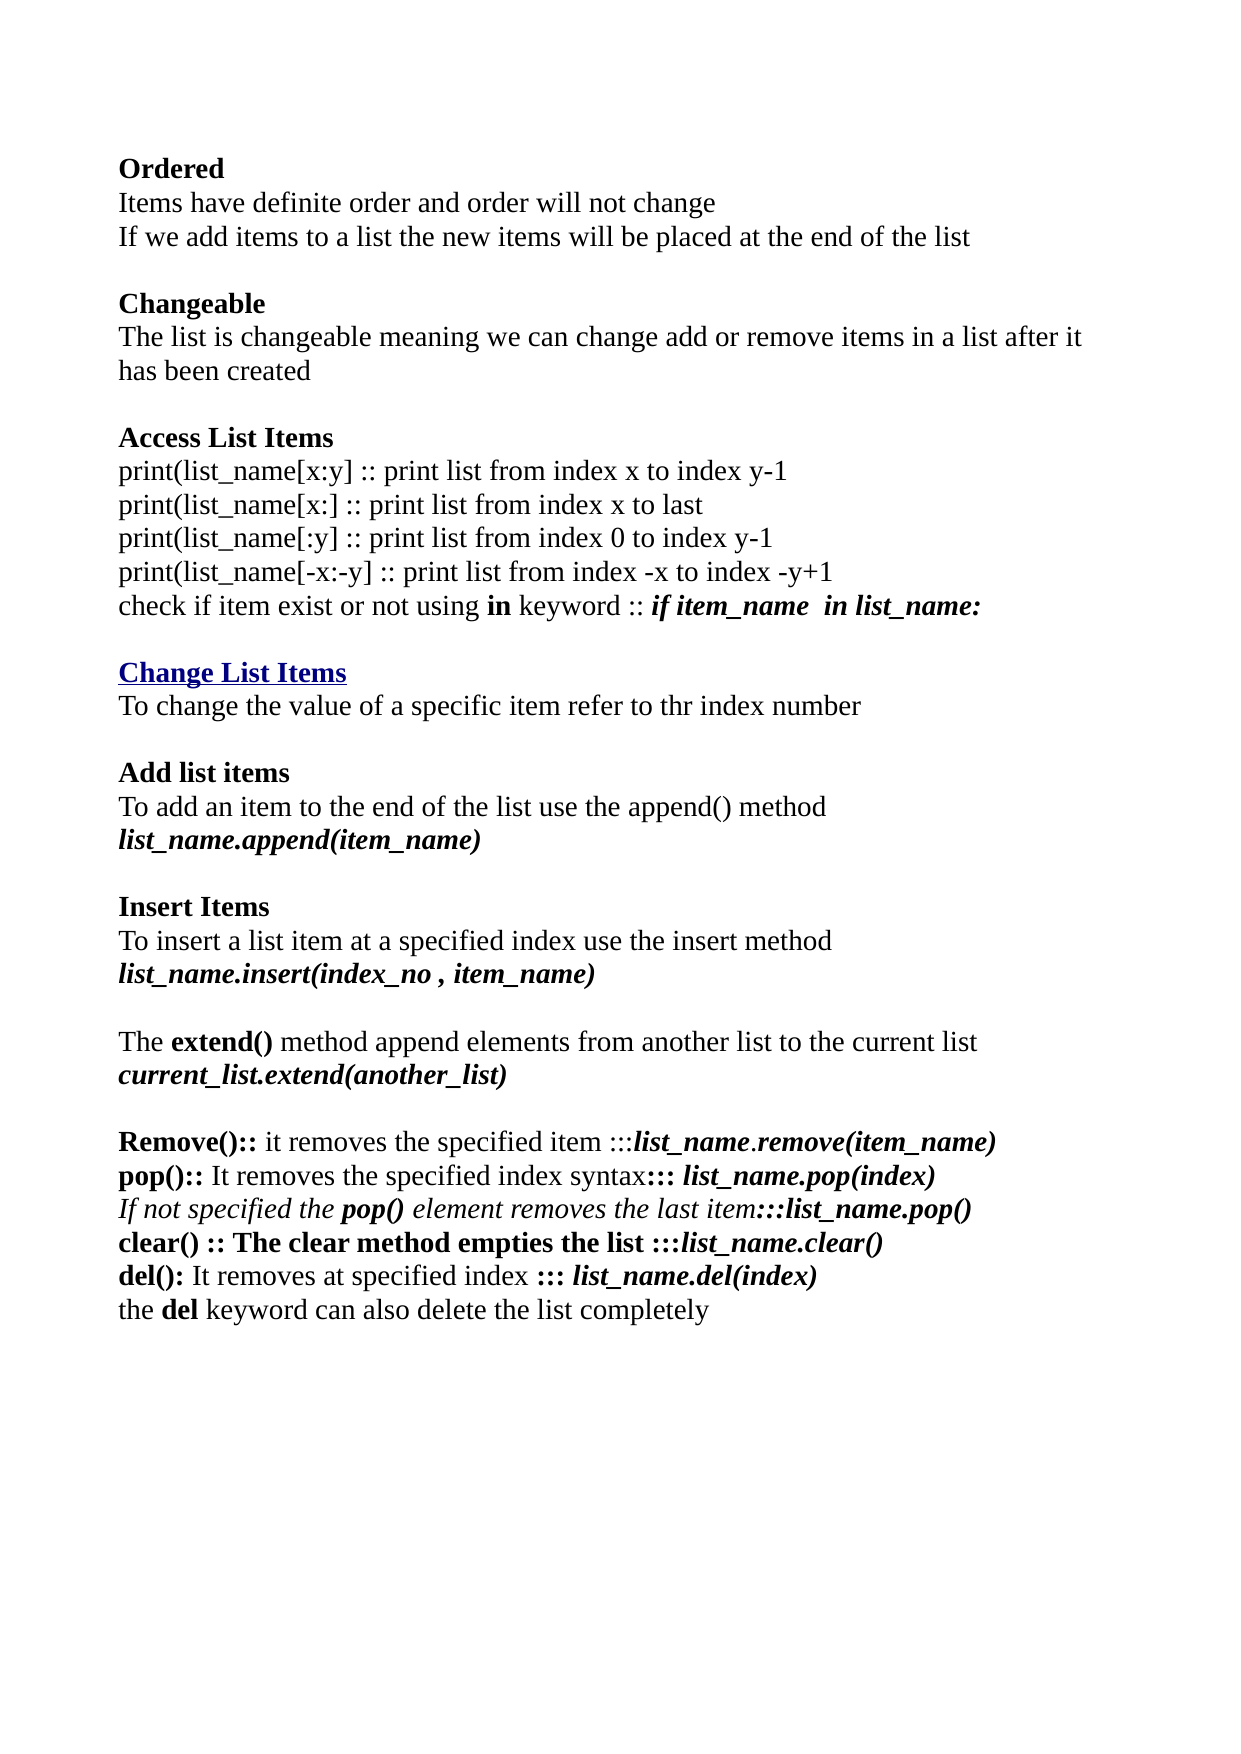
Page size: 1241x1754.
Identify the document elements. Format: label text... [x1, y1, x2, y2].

text Ordered [118, 152, 1122, 185]
text print(list_name[:y] :: print list from index 0 to index y-1 [118, 521, 1122, 554]
text check if item exist or not using in keyword :: if item_name in list_name: [118, 588, 1122, 621]
text print(list_name[-x:-y] :: print list from index -x to index -y+1 [118, 554, 1122, 588]
text To insert a list item at a specified index use the insert method [118, 923, 1122, 957]
text The list is changeable meaning we can change add or remove items in a list after it has been created [118, 319, 1122, 386]
text Access List Items [118, 420, 1122, 453]
text Add list items [118, 755, 1122, 789]
text Insert Items [118, 889, 1122, 923]
text The extend() method append elements from another list to the current list [118, 1024, 1122, 1057]
text Remove():: it removes the specified item :::list_name.remove(item_name) [118, 1124, 1122, 1158]
text pop():: It removes the specified index syntax::: list_name.pop(index) [118, 1158, 1122, 1191]
text list_name.insert(index_no , item_name) [118, 957, 1122, 990]
text To change the value of a specific item refer to thr index number [118, 688, 1122, 722]
text clear() :: The clear method empties the list :::list_name.clear() [118, 1225, 1122, 1258]
text If we add items to a list the new items will be placed at the end of the list [118, 219, 1122, 252]
text list_name.append(item_name) [118, 822, 1122, 856]
text del(): It removes at specified index ::: list_name.del(index) [118, 1258, 1122, 1292]
text To add an item to the end of the list use the append() method [118, 789, 1122, 822]
text Items have definite order and order will not change [118, 185, 1122, 219]
text current_list.extend(another_list) [118, 1057, 1122, 1091]
text print(list_name[x:y] :: print list from index x to index y-1 [118, 453, 1122, 487]
text If not specified the pop() element removes the last item:::list_name.pop() [118, 1191, 1122, 1225]
text the del keyword can also delete the list completely [118, 1292, 1122, 1326]
text print(list_name[x:] :: print list from index x to last [118, 487, 1122, 521]
text Change List Items [118, 655, 1122, 688]
text Changeable [118, 286, 1122, 319]
